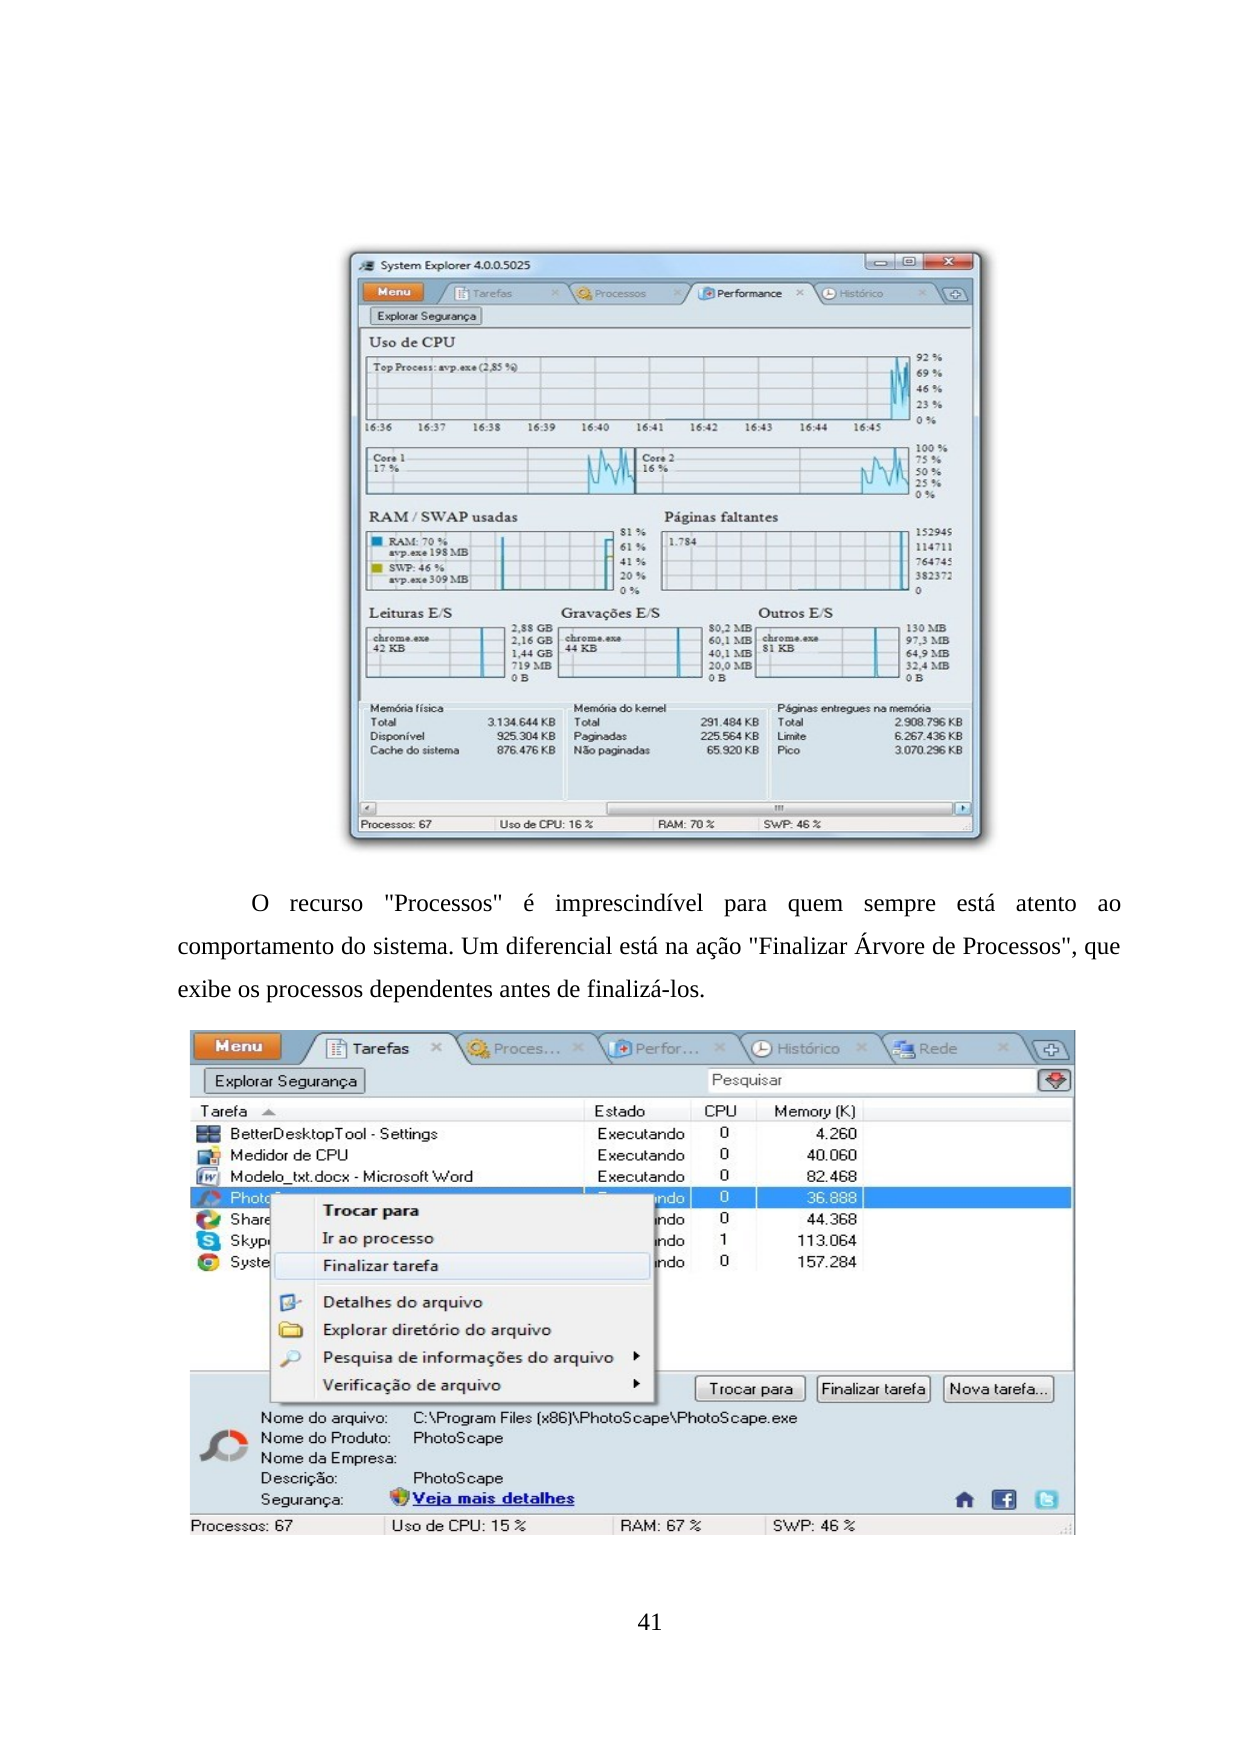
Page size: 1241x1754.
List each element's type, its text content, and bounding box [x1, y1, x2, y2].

picture [189, 1030, 1076, 1535]
text O recurso "Processos" é imprescindível para quem sempre está atento ao comportamento do sistema. Um diferencial está na ação "Finalizar Árvore de Processos", que exibe os processos dependentes antes de finalizá-los. [177, 888, 1122, 1003]
picture [329, 235, 1002, 856]
